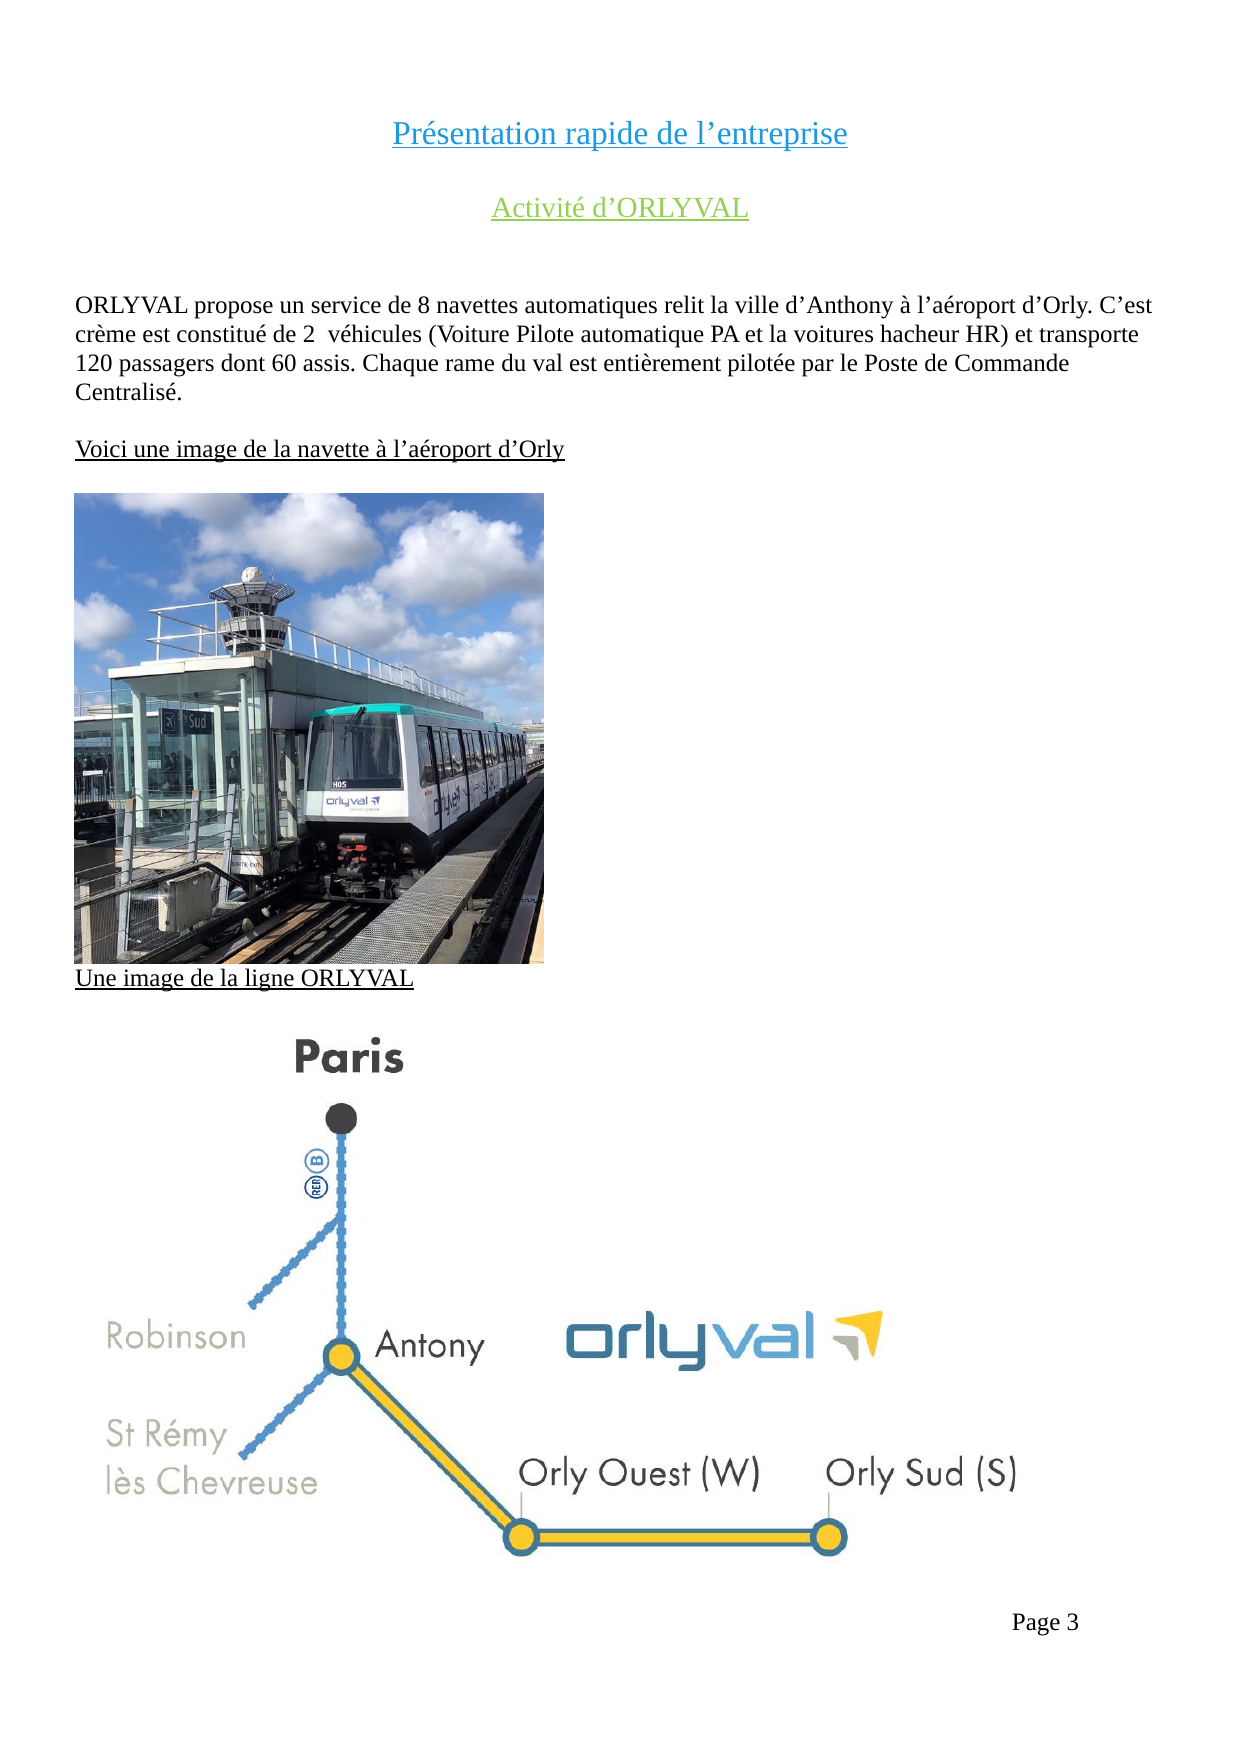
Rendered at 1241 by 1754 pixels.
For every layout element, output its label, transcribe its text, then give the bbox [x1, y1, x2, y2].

text Présentation rapide de l’entreprise [75, 113, 1165, 152]
text ORLYVAL propose un service de 8 navettes automatiques relit la ville d’Anthony à l’aéroport d’Orly. C’est crème est constitué de 2 véhicules (Voiture Pilote automatique PA et la voitures hacheur HR) et transporte 120 passagers dont 60 assis. Chaque rame du val est entièrement pilotée par le Poste de Commande Centralisé. [75, 291, 1165, 406]
text Une image de la ligne ORLYVAL [75, 492, 1165, 992]
text Voici une image de la navette à l’aéroport d’Orly [75, 434, 1165, 463]
text Activité d’ORLYVAL [75, 190, 1165, 223]
